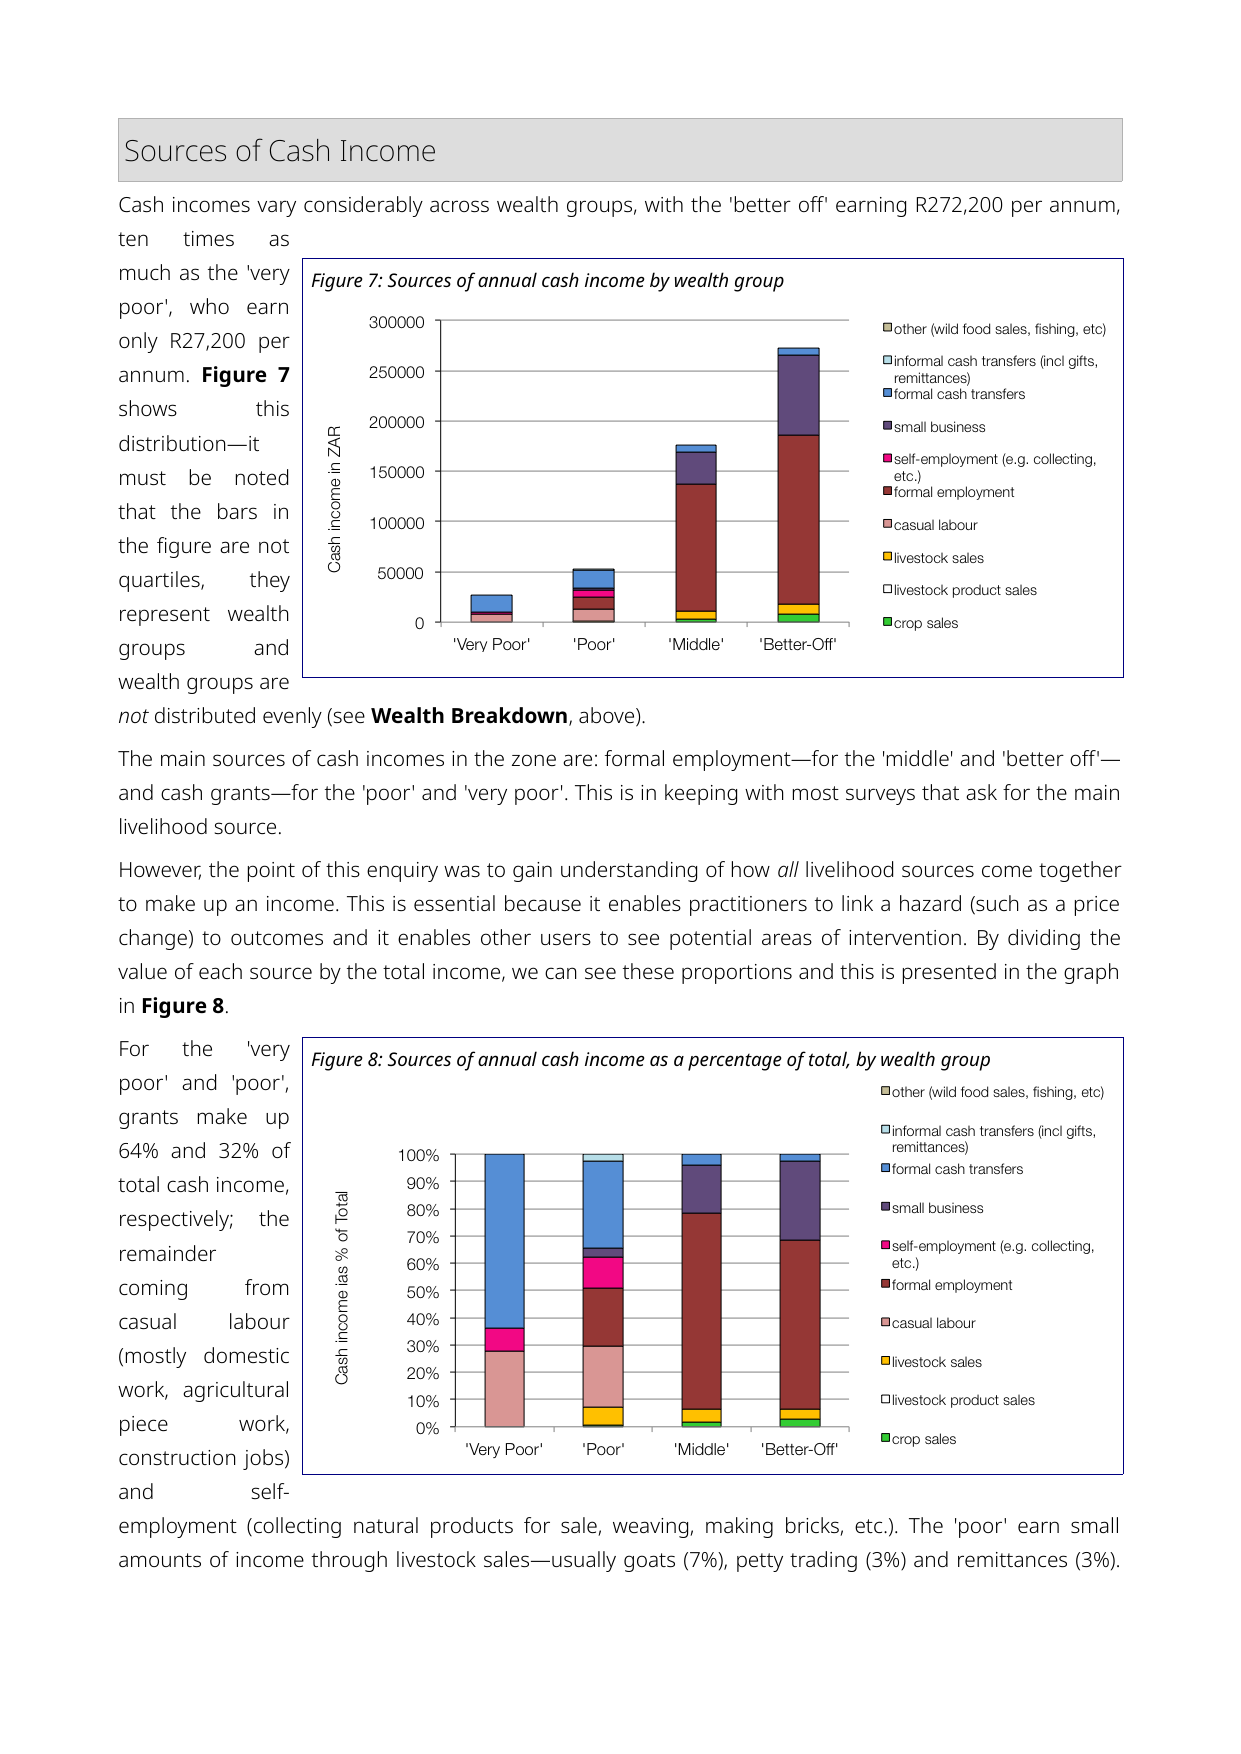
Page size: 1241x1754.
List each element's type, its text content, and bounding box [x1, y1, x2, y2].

text The main sources of cash incomes in the zone are: formal employment—for the 'middle' and 'better off'—and cash grants—for the 'poor' and 'very poor'. This is in keeping with most surveys that ask for the main livelihood source. [118, 744, 1122, 841]
table_header Sources of Cash Income [119, 119, 1122, 181]
picture [313, 305, 1112, 652]
text However, the point of this enquiry was to gain understanding of how all livelihood sources come together to make up an income. This is essential because it enables practitioners to link a hazard (such as a price change) to outcomes and it enables other users to see potential areas of intervention. By dividing the value of each source by the total income, we can see these proportions and this is presented in the graph in Figure 8. [118, 855, 1122, 1020]
picture [313, 1084, 1112, 1472]
text For the 'very poor' and 'poor', grants make up 64% and 32% of total cash income, respectively; the remainder coming from casual labour (mostly domestic work, agricultural piece work, construction jobs) and self-employment (collecting natural products for sale, weaving, making bricks, etc.). The 'poor' earn small amounts of income through livestock sales—usually goats (7%), petty trading (3%) and remittances (3%). This, coupled with a small income from the formal sector (R12,000 annually or 21%) is what distinguishes their livelihoods from that of the 'very poor'. [303, 1038, 1123, 1474]
text Cash incomes vary considerably across wealth groups, with the 'better off' earning R272,200 per annum, ten times as much as the 'very poor', who earn only R27,200 per annum. Figure 7 shows this distribution—it must be noted that the bars in the figure are not quartiles, they represent wealth groups and wealth groups are not distributed evenly (see Wealth Breakdown, above). [118, 190, 1122, 729]
text Cash incomes vary considerably across wealth groups, with the 'better off' earning R272,200 per annum, ten times as much as the 'very poor', who earn only R27,200 per annum. Figure 7 shows this distribution—it must be noted that the bars in the figure are not quartiles, they represent wealth groups and wealth groups are not distributed evenly (see Wealth Breakdown, above). [303, 259, 1123, 677]
text Figure 7: Sources of annual cash income by wealth group [311, 267, 1114, 293]
text Figure 8: Sources of annual cash income as a percentage of total, by wealth group [311, 1046, 1114, 1072]
text For the 'very poor' and 'poor', grants make up 64% and 32% of total cash income, respectively; the remainder coming from casual labour (mostly domestic work, agricultural piece work, construction jobs) and self-employment (collecting natural products for sale, weaving, making bricks, etc.). The 'poor' earn small amounts of income through livestock sales—usually goats (7%), petty trading (3%) and remittances (3%). This, coupled with a small income from the formal sector (R12,000 annually or 21%) is what distinguishes their livelihoods from that of the 'very poor'. [118, 1034, 1122, 1574]
